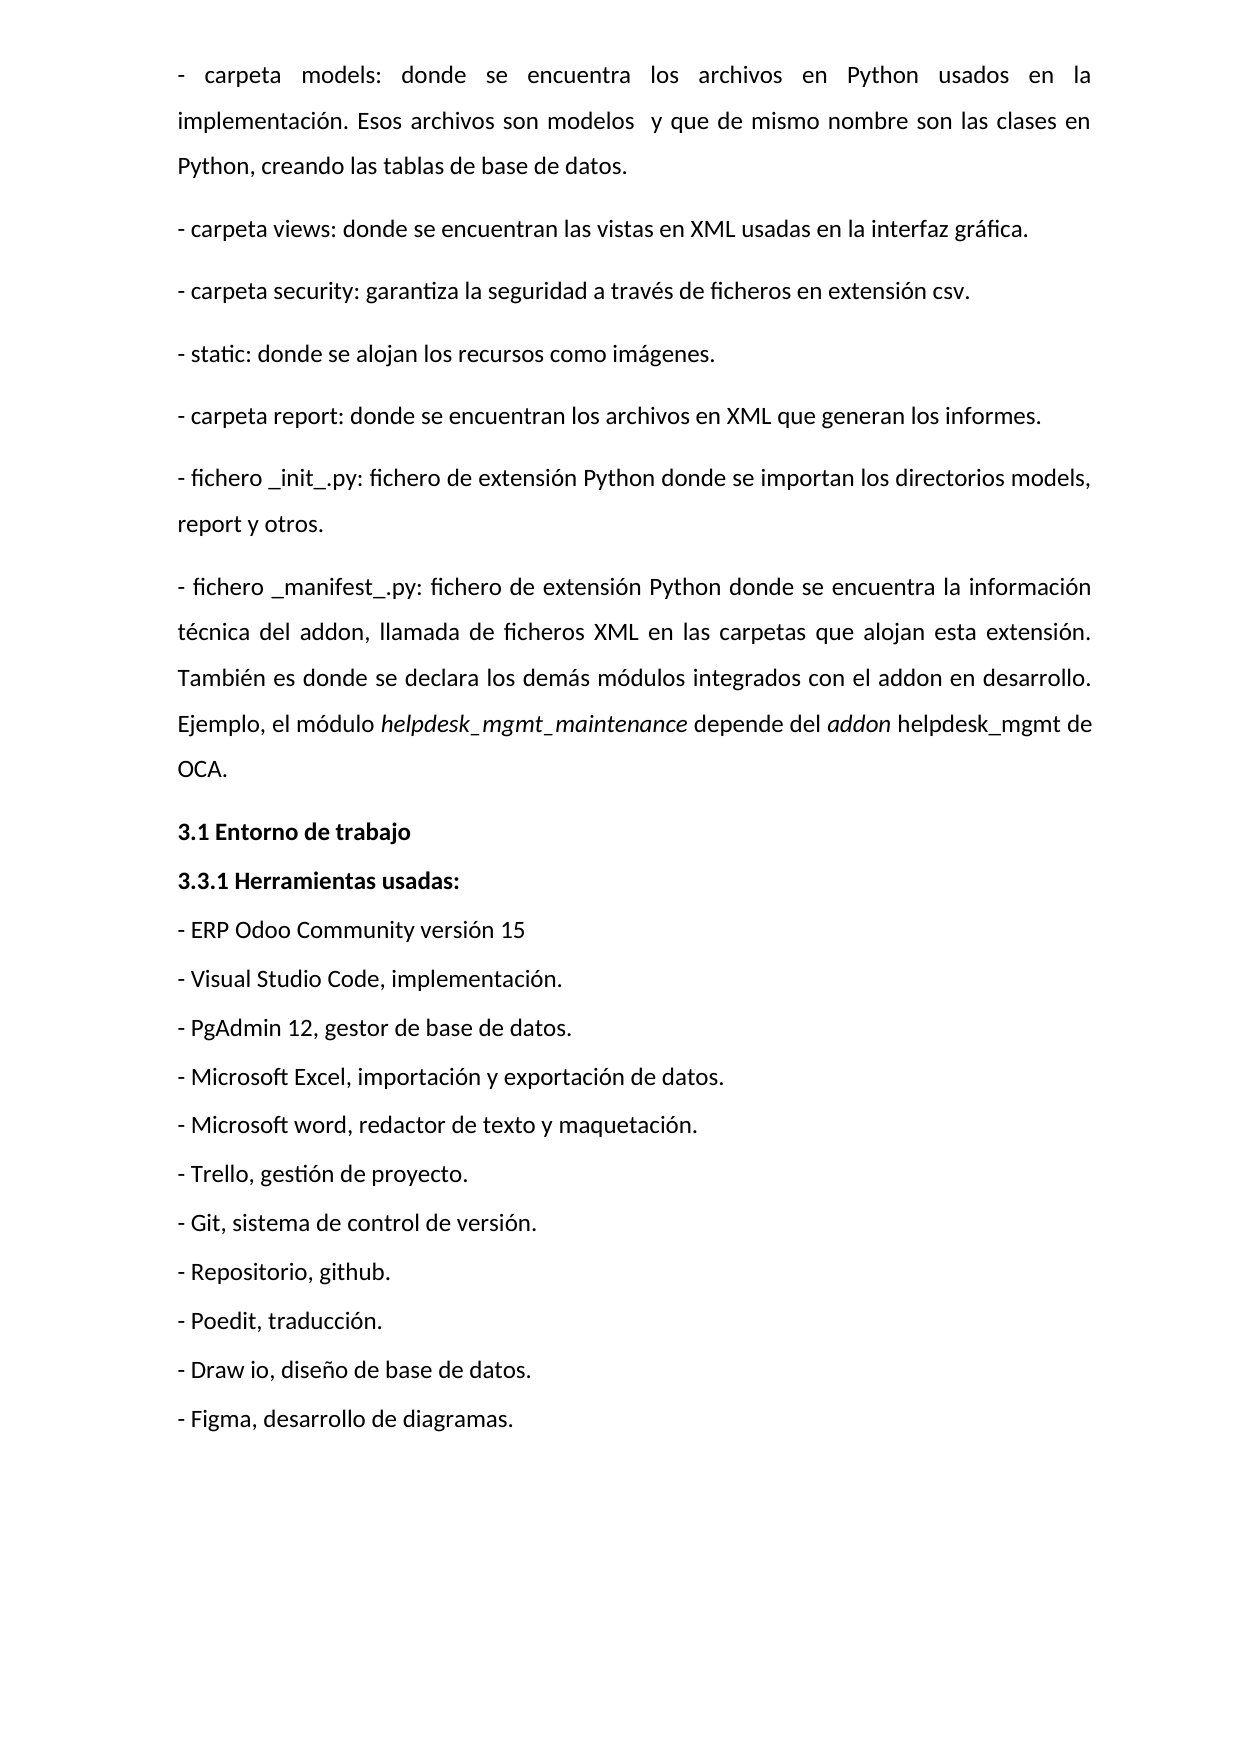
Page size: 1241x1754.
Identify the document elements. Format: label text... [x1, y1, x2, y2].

text - ERP Odoo Community versión 15 [177, 914, 1093, 944]
text - fichero _init_.py: fichero de extensión Python donde se importan los directorios models, report y otros. [177, 462, 1093, 539]
text - static: donde se alojan los recursos como imágenes. [177, 338, 1093, 368]
text 3.3.1 Herramientas usadas: [177, 865, 1093, 895]
text - Poedit, traducción. [177, 1306, 1093, 1336]
text - Git, sistema de control de versión. [177, 1208, 1093, 1238]
text - carpeta security: garantiza la seguridad a través de ficheros en extensión csv. [177, 275, 1093, 306]
text - carpeta report: donde se encuentran los archivos en XML que generan los informes. [177, 400, 1093, 431]
text - Repositorio, github. [177, 1257, 1093, 1287]
text - carpeta views: donde se encuentran las vistas en XML usadas en la interfaz gráfica. [177, 213, 1093, 243]
text - carpeta models: donde se encuentra los archivos en Python usados en la implementación. Esos archivos son modelos y que de mismo nombre son las clases en Python, creando las tablas de base de datos. [177, 59, 1093, 181]
text - Draw io, diseño de base de datos. [177, 1354, 1093, 1385]
text - Microsoft Excel, importación y exportación de datos. [177, 1061, 1093, 1091]
text - fichero _manifest_.py: fichero de extensión Python donde se encuentra la información técnica del addon, llamada de ficheros XML en las carpetas que alojan esta extensión. También es donde se declara los demás módulos integrados con el addon en desarrollo. Ejemplo, el módulo helpdesk_mgmt_maintenance depende del addon helpdesk_mgmt de OCA. [177, 571, 1093, 784]
text - Visual Studio Code, implementación. [177, 963, 1093, 993]
text - Microsoft word, redactor de texto y maquetación. [177, 1110, 1093, 1140]
text - PgAdmin 12, gestor de base de datos. [177, 1012, 1093, 1042]
text - Trello, gestión de proyecto. [177, 1159, 1093, 1189]
text - Figma, desarrollo de diagramas. [177, 1403, 1093, 1434]
text 3.1 Entorno de trabajo [177, 816, 1093, 846]
